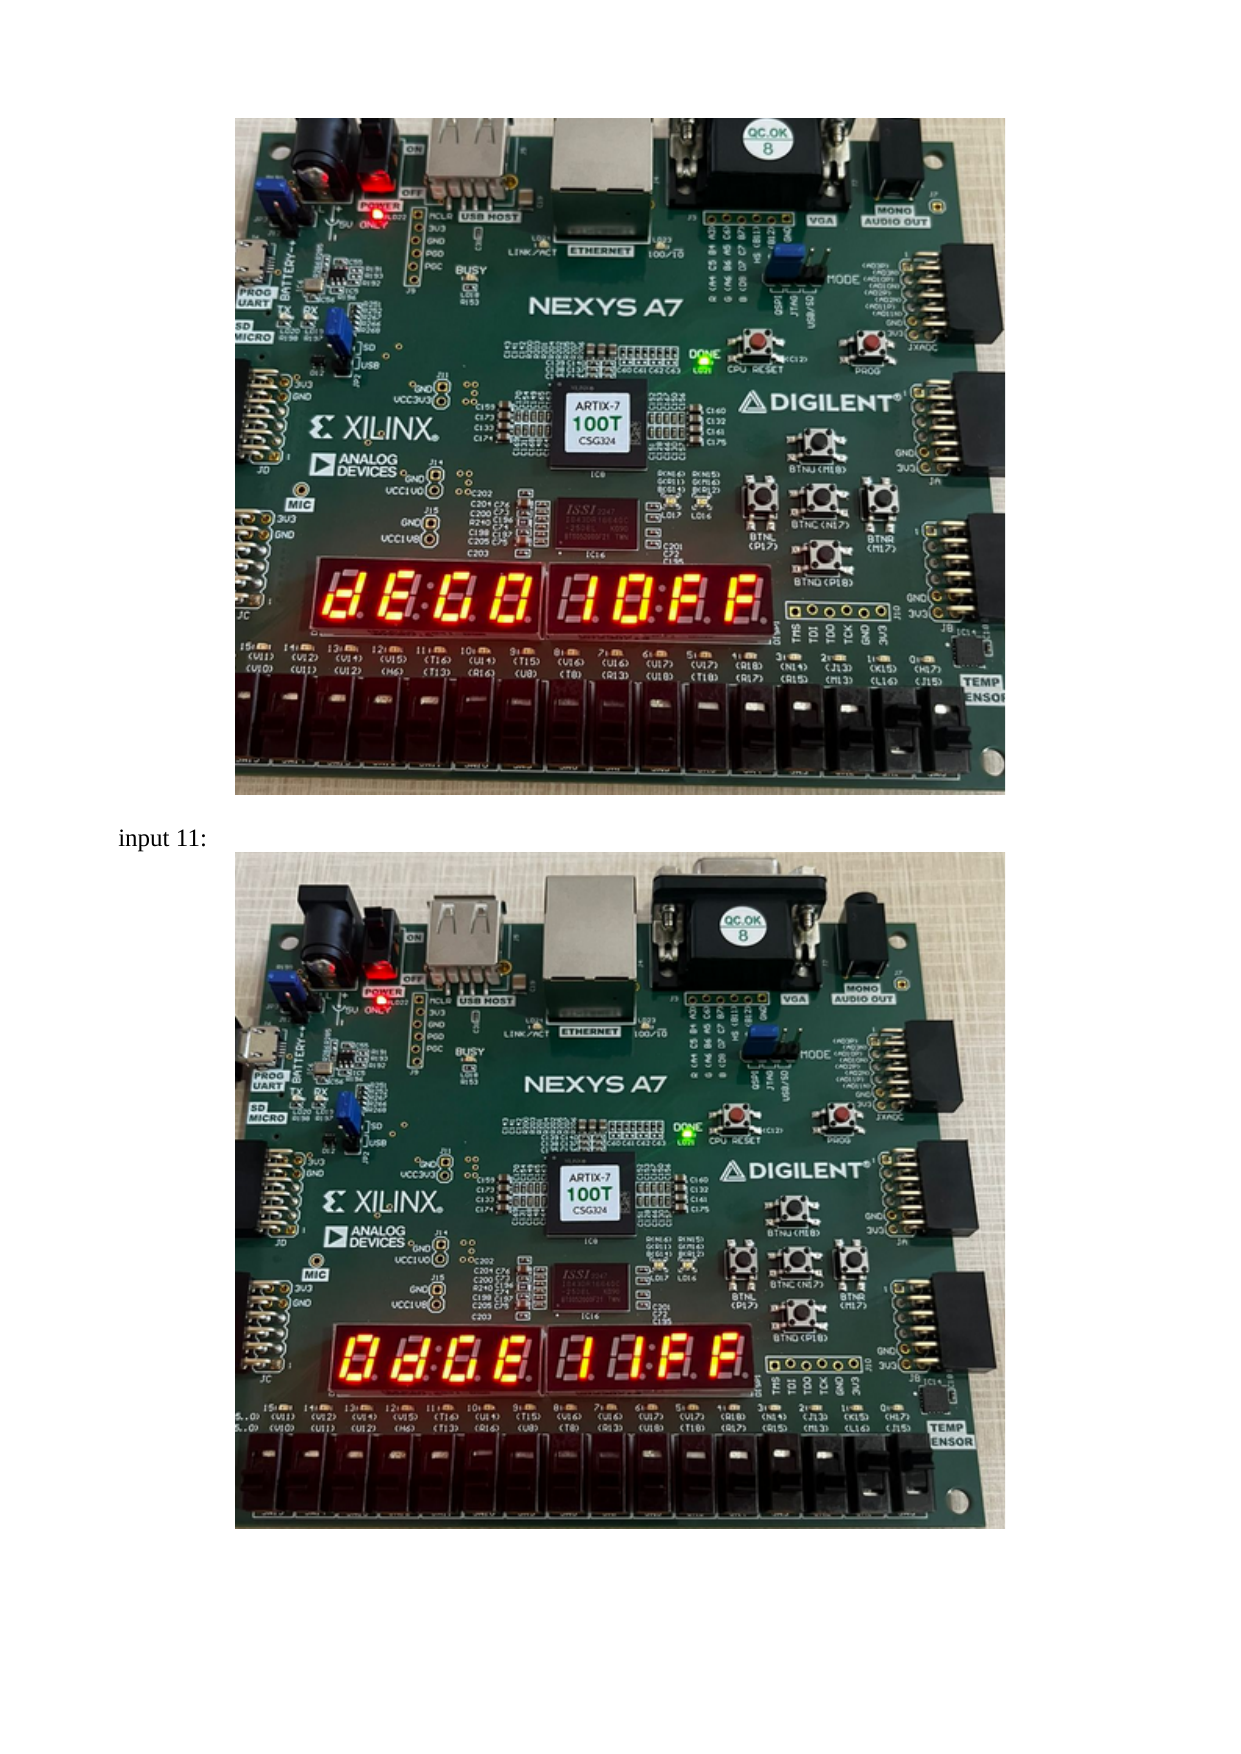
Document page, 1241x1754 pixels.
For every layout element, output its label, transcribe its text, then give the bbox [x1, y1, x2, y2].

picture [235, 118, 1006, 795]
picture [235, 852, 1006, 1529]
text input 11: [118, 823, 1122, 852]
